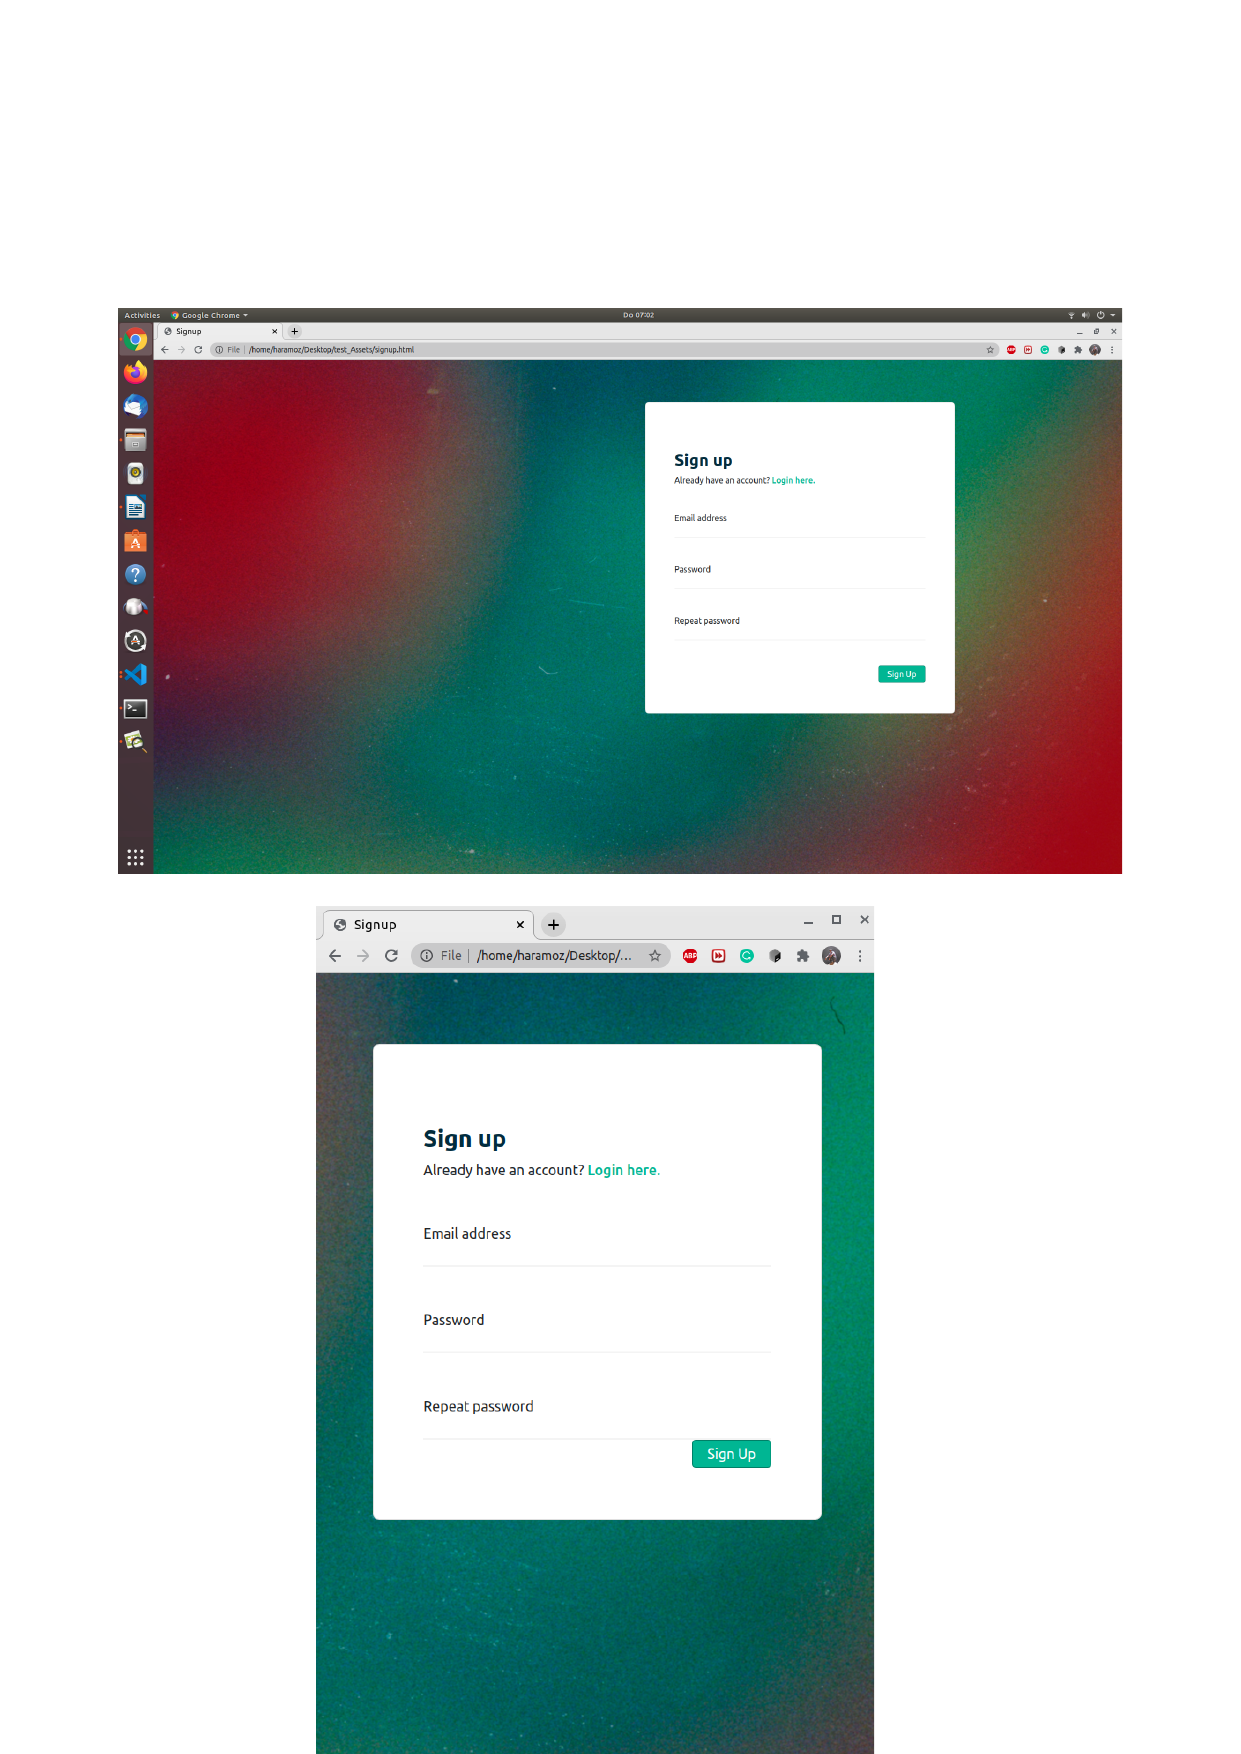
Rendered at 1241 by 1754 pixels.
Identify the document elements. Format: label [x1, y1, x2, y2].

picture [316, 906, 875, 1754]
picture [118, 308, 1123, 874]
